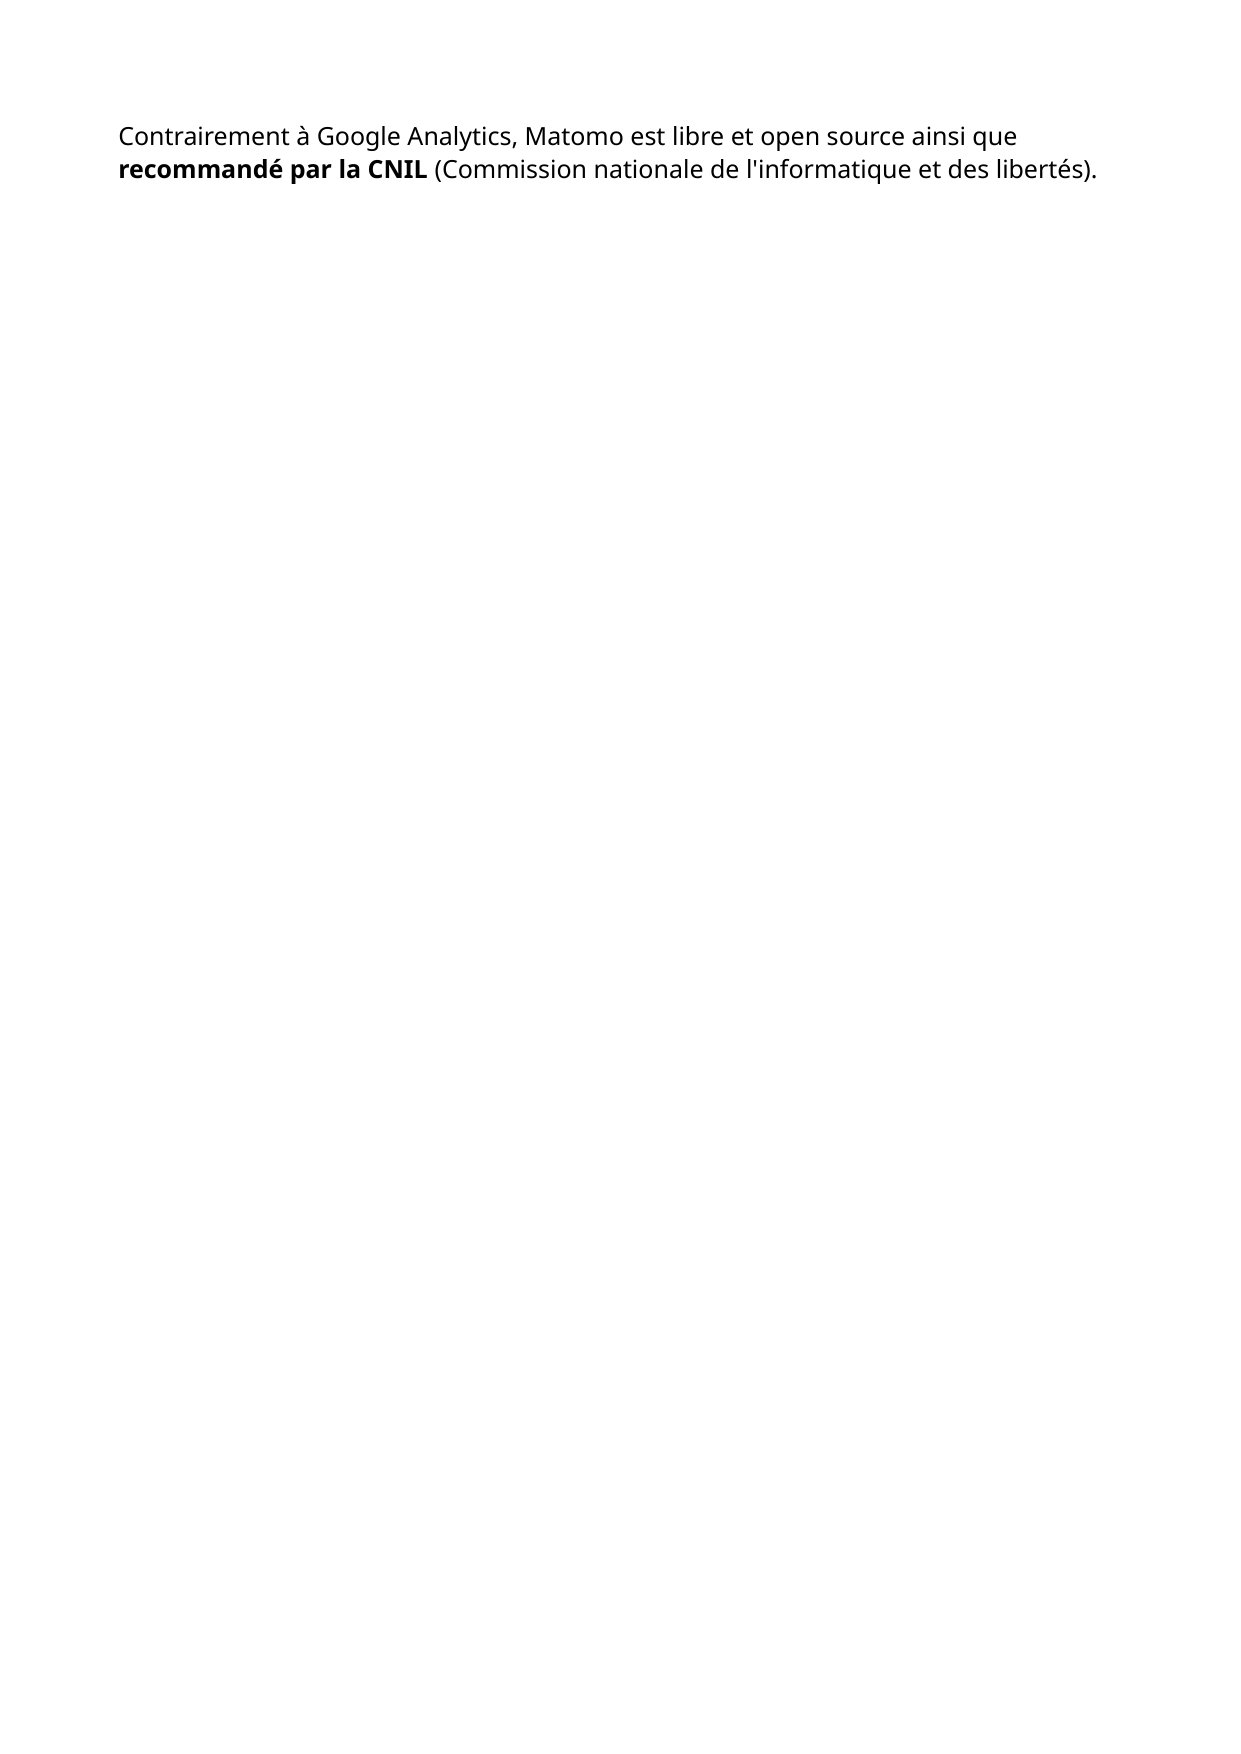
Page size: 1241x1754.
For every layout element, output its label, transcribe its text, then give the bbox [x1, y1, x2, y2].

text Contrairement à Google Analytics, Matomo est libre et open source ainsi que recommandé par la CNIL (Commission nationale de l'informatique et des libertés). [118, 118, 1122, 186]
